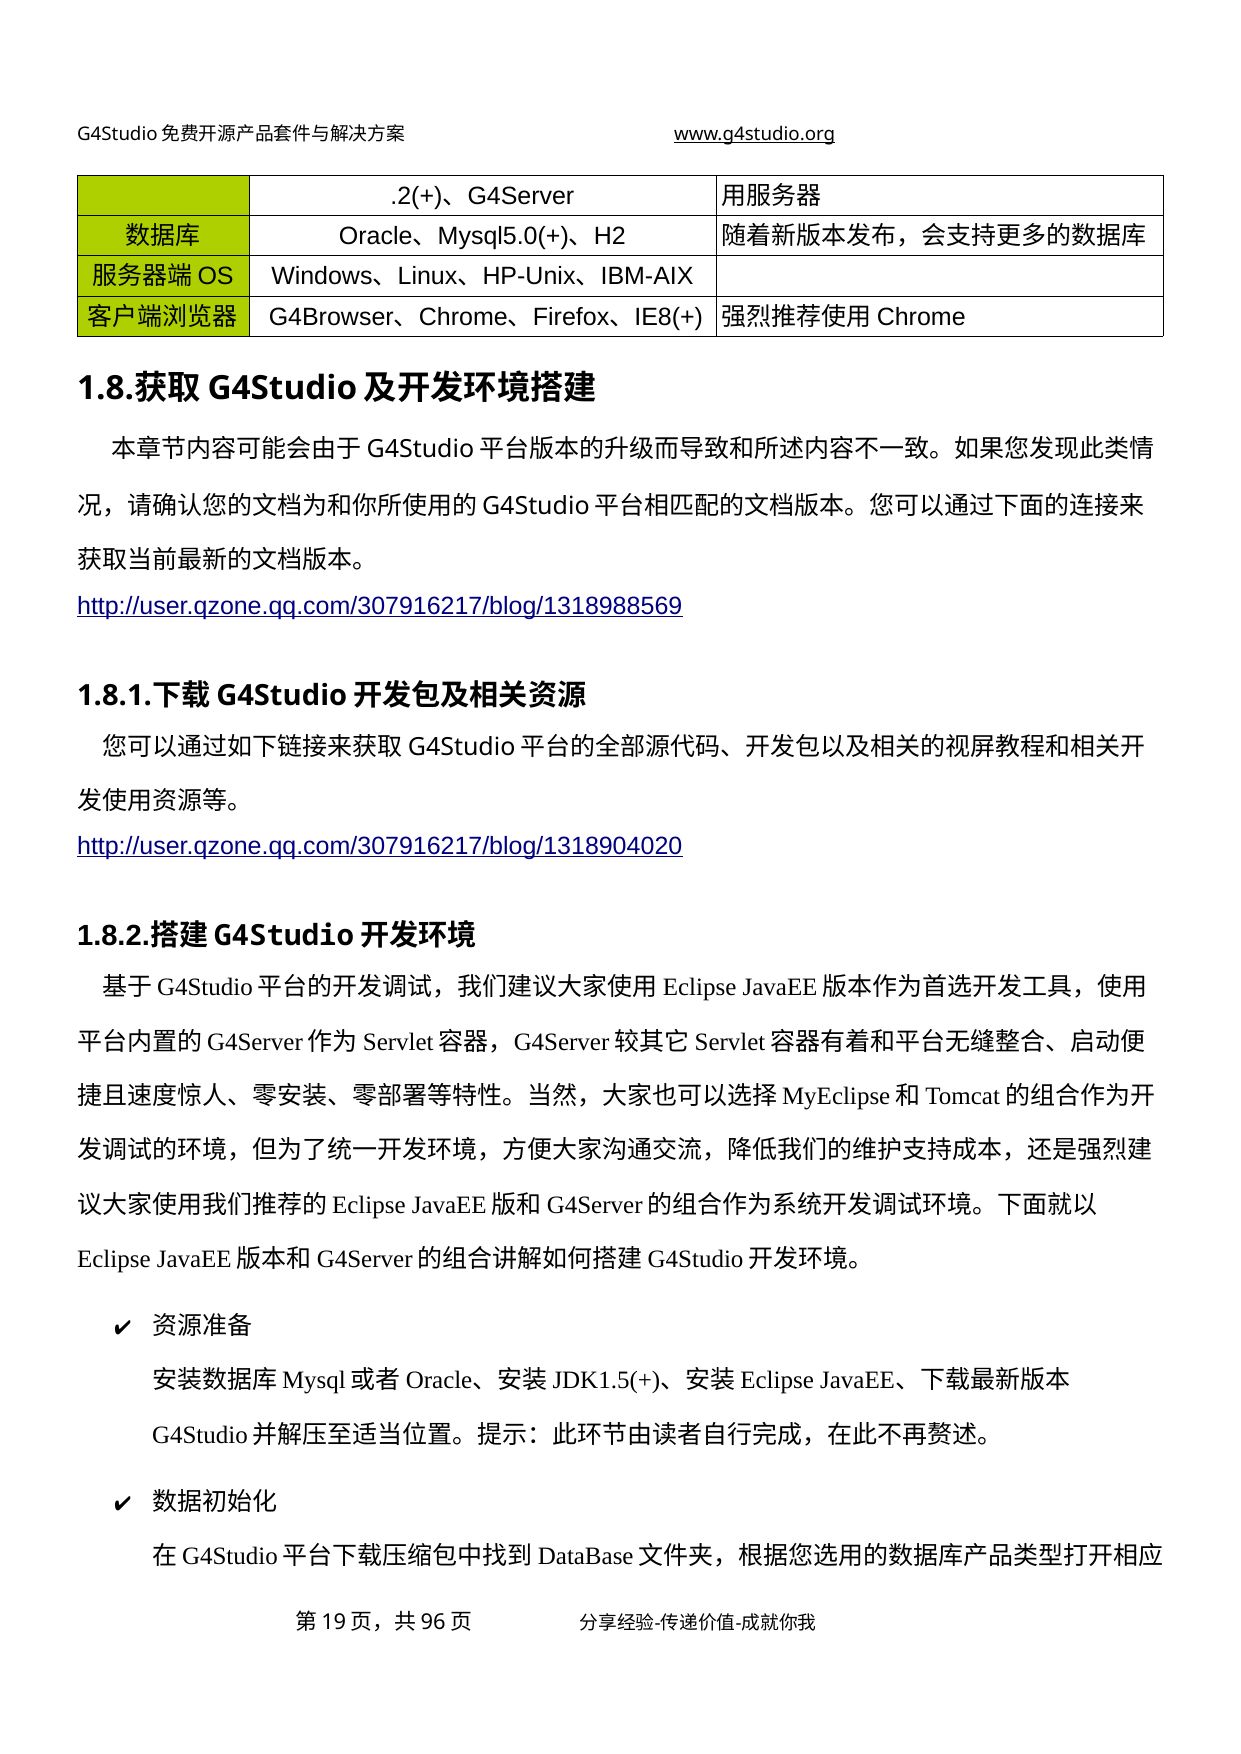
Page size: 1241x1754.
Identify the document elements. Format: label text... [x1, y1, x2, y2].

table_cell Oracle、Mysql5.0(+)、H2 [250, 216, 716, 255]
list 资源准备 安装数据库Mysql或者Oracle、安装JDK1.5(+)、安装Eclipse JavaEE、下载最新版本G4Studio并解压至适当位置。提示：此环节由读者自行完成，在此不再赘述。 [114, 1305, 1163, 1450]
subtitle 1.8.获取G4Studio及开发环境搭建 [77, 361, 1163, 409]
table_cell [717, 256, 1163, 296]
table_cell 数据库 [78, 216, 249, 255]
table_cell 随着新版本发布，会支持更多的数据库 [717, 216, 1163, 255]
text 您可以通过如下链接来获取G4Studio平台的全部源代码、开发包以及相关的视屏教程和相关开发使用资源等。 http://user.qzone.qq.com/307916217/blog/1318904020 [77, 726, 1163, 860]
table_cell Windows、Linux、HP-Unix、IBM-AIX [250, 256, 716, 296]
subtitle 1.8.2.搭建G4Studio开发环境 [77, 912, 1163, 954]
table_cell 服务器端OS [78, 256, 249, 296]
list 数据初始化 在G4Studio平台下载压缩包中找到DataBase文件夹，根据您选用的数据库产品类型打开相应 [114, 1481, 1163, 1572]
table_cell .2(+)、G4Server [250, 176, 716, 215]
text 本章节内容可能会由于G4Studio平台版本的升级而导致和所述内容不一致。如果您发现此类情况，请确认您的文档为和你所使用的G4Studio平台相匹配的文档版本。您可以通过下面的连接来获取当前最新的文档版本。 http://user.qzone.qq.com/307916217/blog/1318988569 [77, 422, 1163, 619]
table_cell G4Browser、Chrome、Firefox、IE8(+) [250, 297, 716, 336]
table_cell 客户端浏览器 [78, 297, 249, 336]
table_cell 强烈推荐使用Chrome [717, 297, 1163, 336]
text 基于G4Studio平台的开发调试，我们建议大家使用Eclipse JavaEE版本作为首选开发工具，使用平台内置的G4Server作为Servlet容器，G4Server较其它Servlet容器有着和平台无缝整合、启动便捷且速度惊人、零安装、零部署等特性。当然，大家也可以选择MyEclipse和Tomcat的组合作为开发调试的环境，但为了统一开发环境，方便大家沟通交流，降低我们的维护支持成本，还是强烈建议大家使用我们推荐的Eclipse JavaEE版和G4Server的组合作为系统开发调试环境。下面就以Eclipse JavaEE版本和G4Server的组合讲解如何搭建G4Studio开发环境。 [77, 967, 1163, 1275]
subtitle 1.8.1.下载G4Studio开发包及相关资源 [77, 671, 1163, 714]
table_cell 用服务器 [717, 176, 1163, 215]
table_cell [78, 176, 249, 215]
